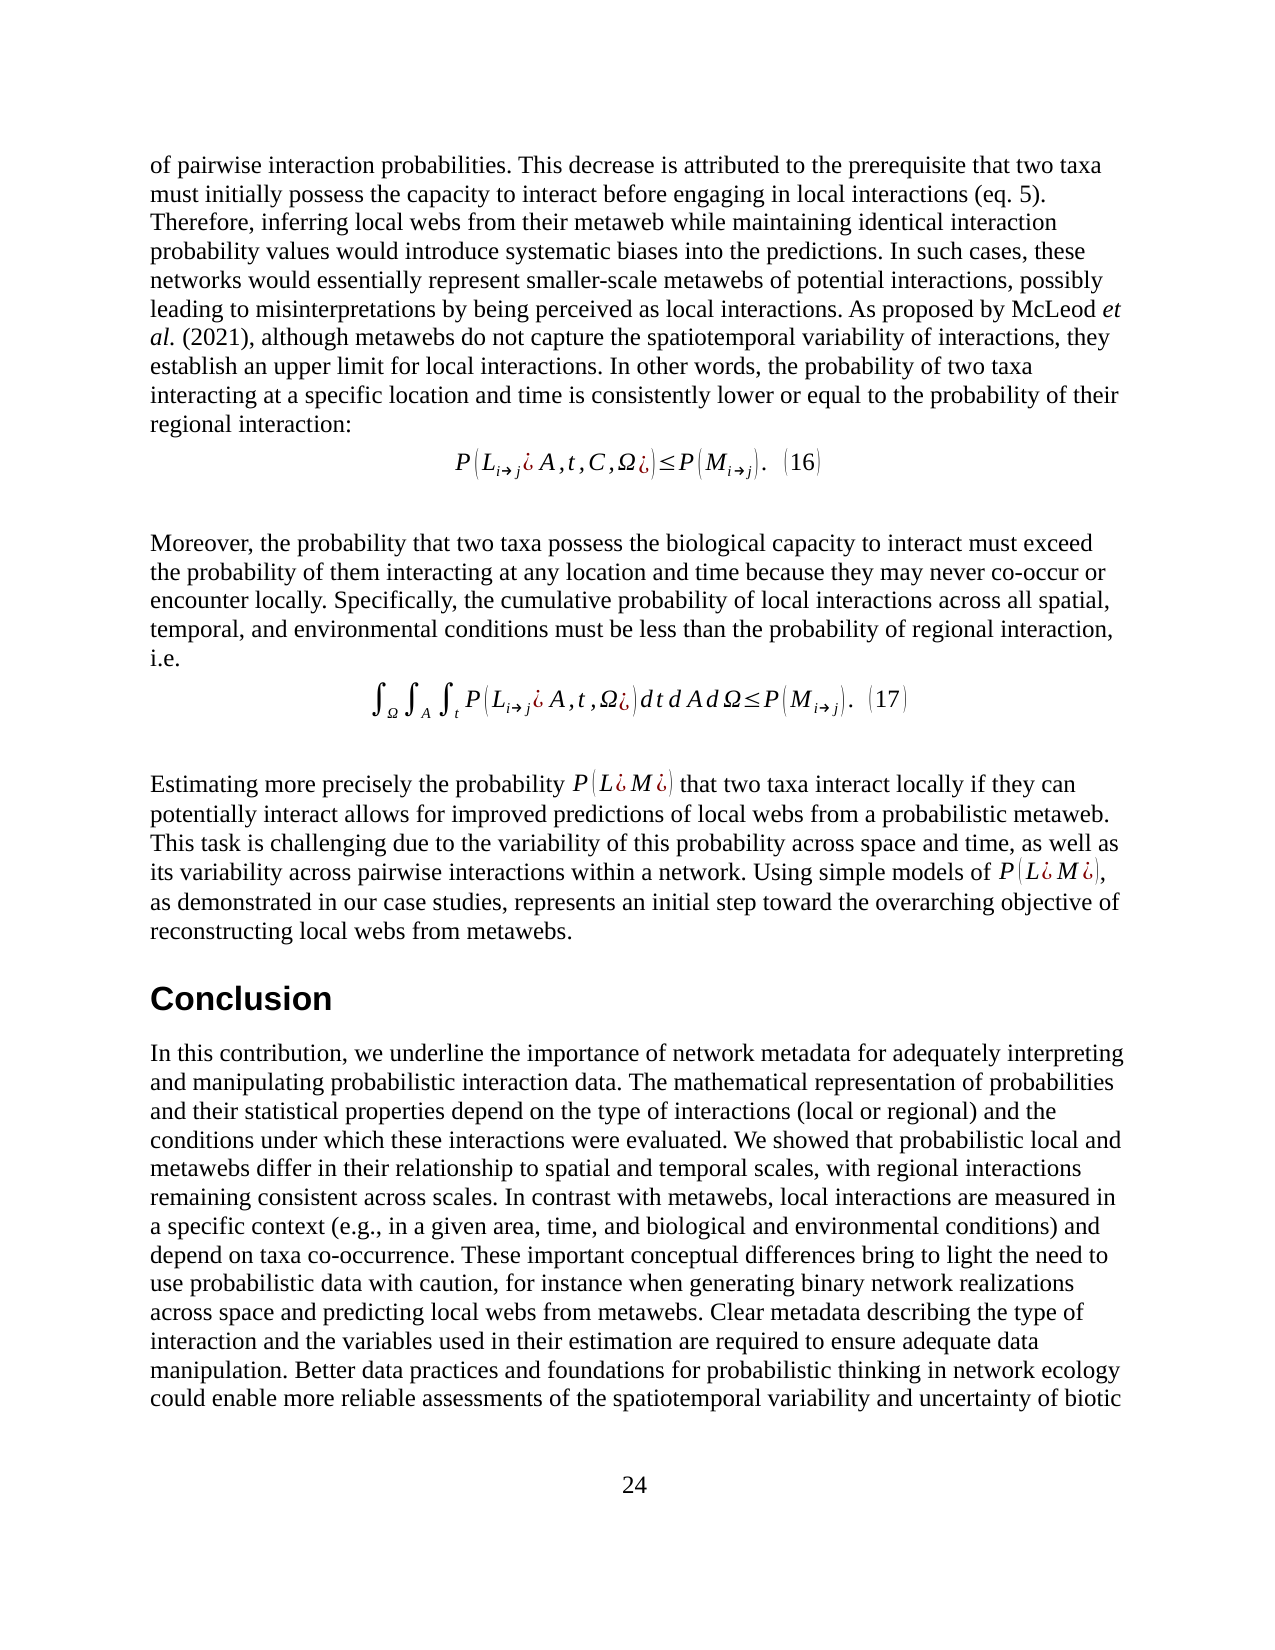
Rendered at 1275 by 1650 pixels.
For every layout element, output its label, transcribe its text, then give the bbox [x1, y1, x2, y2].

text Moreover, the probability that two taxa possess the biological capacity to interact must exceed the probability of them interacting at any location and time because they may never co-occur or encounter locally. Specifically, the cumulative probability of local interactions across all spatial, temporal, and environmental conditions must be less than the probability of regional interaction, i.e. [150, 528, 1125, 672]
text In this contribution, we underline the importance of network metadata for adequately interpreting and manipulating probabilistic interaction data. The mathematical representation of probabilities and their statistical properties depend on the type of interactions (local or regional) and the conditions under which these interactions were evaluated. We showed that probabilistic local and metawebs differ in their relationship to spatial and temporal scales, with regional interactions remaining consistent across scales. In contrast with metawebs, local interactions are measured in a specific context (e.g., in a given area, time, and biological and environmental conditions) and depend on taxa co-occurrence. These important conceptual differences bring to light the need to use probabilistic data with caution, for instance when generating binary network realizations across space and predicting local webs from metawebs. Clear metadata describing the type of interaction and the variables used in their estimation are required to ensure adequate data manipulation. Better data practices and foundations for probabilistic thinking in network ecology could enable more reliable assessments of the spatiotemporal variability and uncertainty of biotic [150, 1038, 1125, 1412]
subtitle Conclusion [150, 978, 1125, 1017]
text Estimating more precisely the probability that two taxa interact locally if they can potentially interact allows for improved predictions of local webs from a probabilistic metaweb. This task is challenging due to the variability of this probability across space and time, as well as its variability across pairwise interactions within a network. Using simple models of , as demonstrated in our case studies, represents an initial step toward the overarching objective of reconstructing local webs from metawebs. [150, 768, 1125, 944]
text of pairwise interaction probabilities. This decrease is attributed to the prerequisite that two taxa must initially possess the capacity to interact before engaging in local interactions (eq. 5). Therefore, inferring local webs from their metaweb while maintaining identical interaction probability values would introduce systematic biases into the predictions. In such cases, these networks would essentially represent smaller-scale metawebs of potential interactions, possibly leading to misinterpretations by being perceived as local interactions. As proposed by McLeod et al. (2021), although metawebs do not capture the spatiotemporal variability of interactions, they establish an upper limit for local interactions. In other words, the probability of two taxa interacting at a specific location and time is consistently lower or equal to the probability of their regional interaction: [150, 150, 1125, 437]
